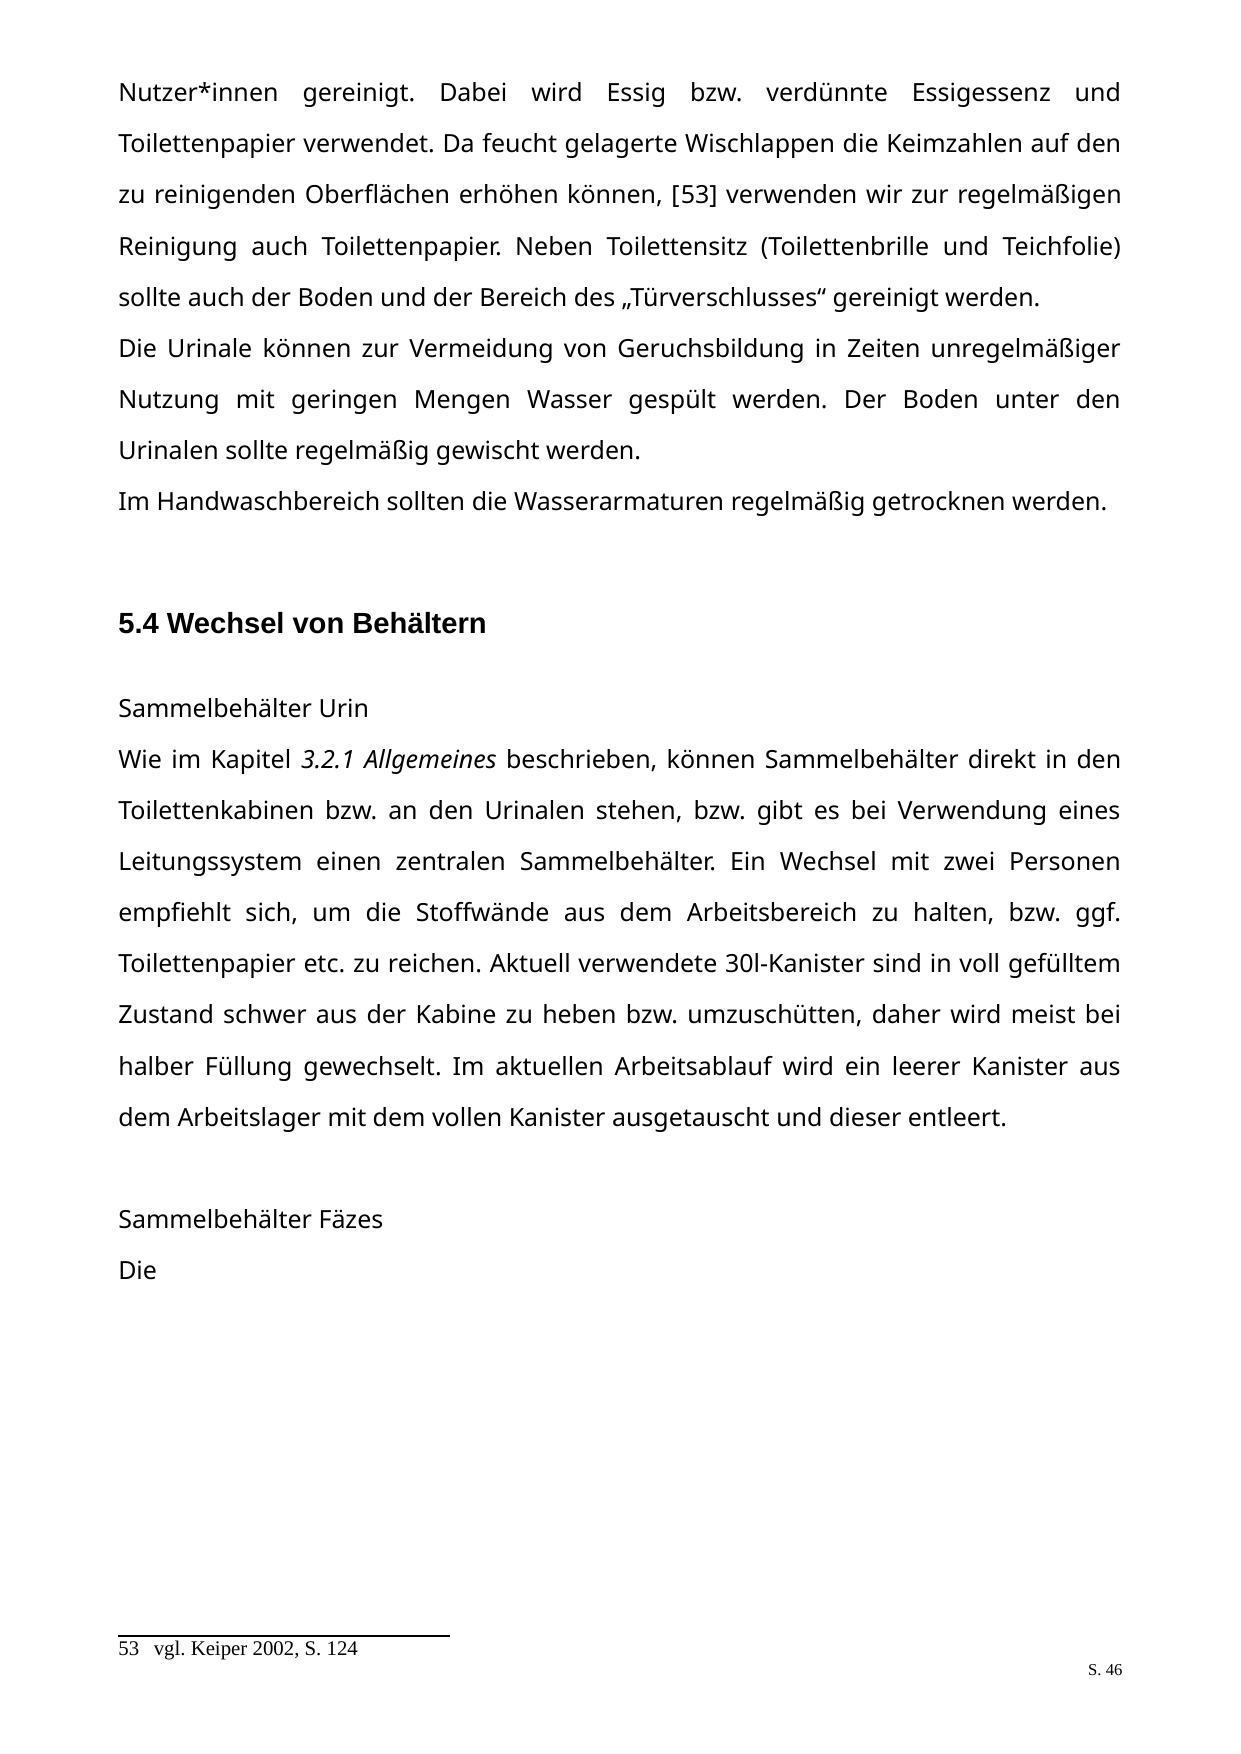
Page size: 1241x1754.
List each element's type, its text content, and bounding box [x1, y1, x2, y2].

text Im Handwaschbereich sollten die Wasserarmaturen regelmäßig getrocknen werden. [118, 483, 1122, 517]
subtitle 5.4 Wechsel von Behältern [118, 606, 1122, 640]
text Die Urinale können zur Vermeidung von Geruchsbildung in Zeiten unregelmäßiger Nutzung mit geringen Mengen Wasser gespült werden. Der Boden unter den Urinalen sollte regelmäßig gewischt werden. [118, 330, 1122, 466]
text Die [118, 1252, 1122, 1286]
text Nutzer*innen gereinigt. Dabei wird Essig bzw. verdünnte Essigessenz und Toilettenpapier verwendet. Da feucht gelagerte Wischlappen die Keimzahlen auf den zu reinigenden Oberflächen erhöhen können, [] verwenden wir zur regelmäßigen Reinigung auch Toilettenpapier. Neben Toilettensitz (Toilettenbrille und Teichfolie) sollte auch der Boden und der Bereich des „Türverschlusses“ gereinigt werden. [118, 75, 1122, 313]
text Sammelbehälter Urin [118, 691, 1122, 725]
text Sammelbehälter Fäzes [118, 1201, 1122, 1235]
text Wie im Kapitel 3.2.1 Allgemeines beschrieben, können Sammelbehälter direkt in den Toilettenkabinen bzw. an den Urinalen stehen, bzw. gibt es bei Verwendung eines Leitungssystem einen zentralen Sammelbehälter. Ein Wechsel mit zwei Personen empfiehlt sich, um die Stoffwände aus dem Arbeitsbereich zu halten, bzw. ggf. Toilettenpapier etc. zu reichen. Aktuell verwendete 30l-Kanister sind in voll gefülltem Zustand schwer aus der Kabine zu heben bzw. umzuschütten, daher wird meist bei halber Füllung gewechselt. Im aktuellen Arbeitsablauf wird ein leerer Kanister aus dem Arbeitslager mit dem vollen Kanister ausgetauscht und dieser entleert. [118, 742, 1122, 1133]
text vgl. Keiper 2002, S. 124 [118, 1636, 1122, 1660]
